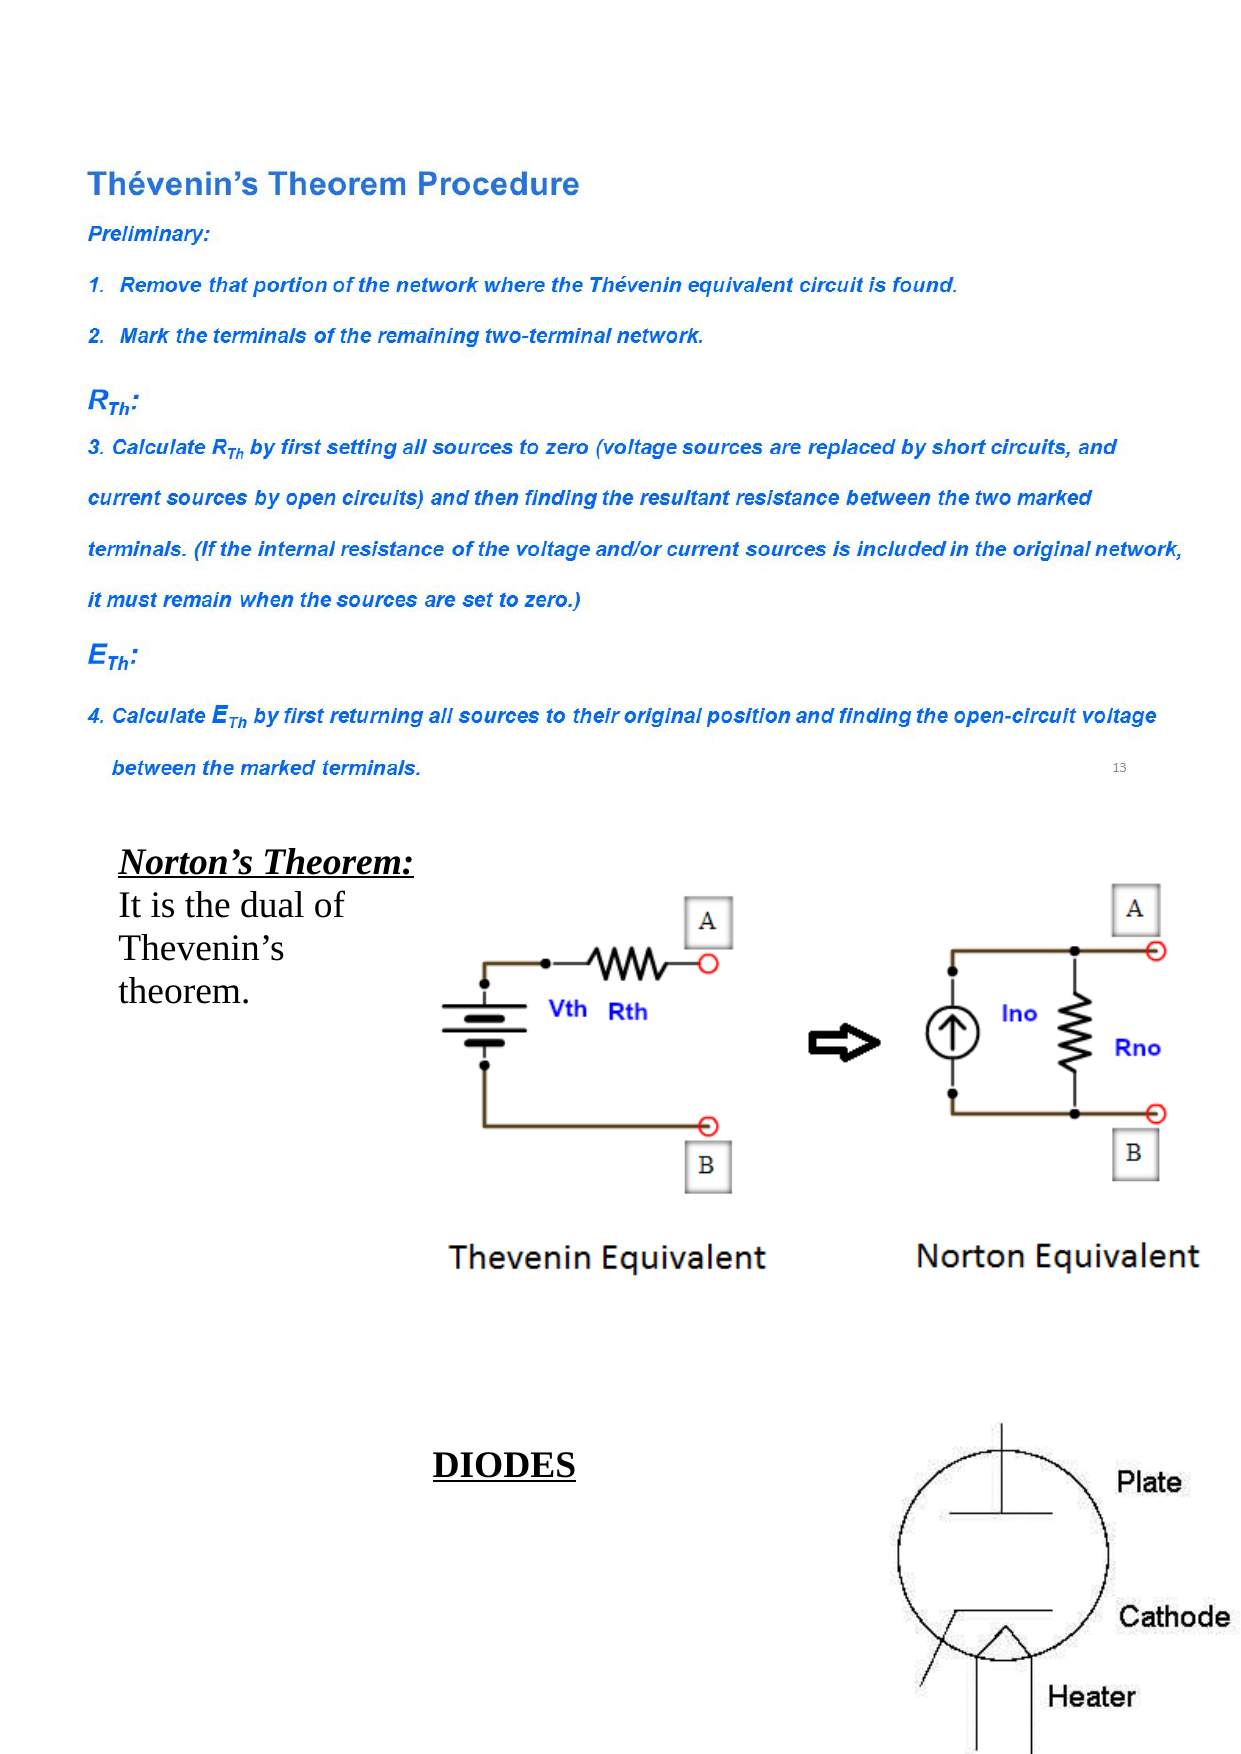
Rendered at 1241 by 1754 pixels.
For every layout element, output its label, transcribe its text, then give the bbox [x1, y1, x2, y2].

picture [78, 159, 1212, 796]
text Norton’s Theorem: [118, 839, 1122, 882]
text It is the dual of Thevenin’s theorem. [118, 882, 419, 1012]
text DIODES [118, 1443, 890, 1486]
picture [419, 873, 1240, 1302]
picture [890, 1422, 1241, 1754]
